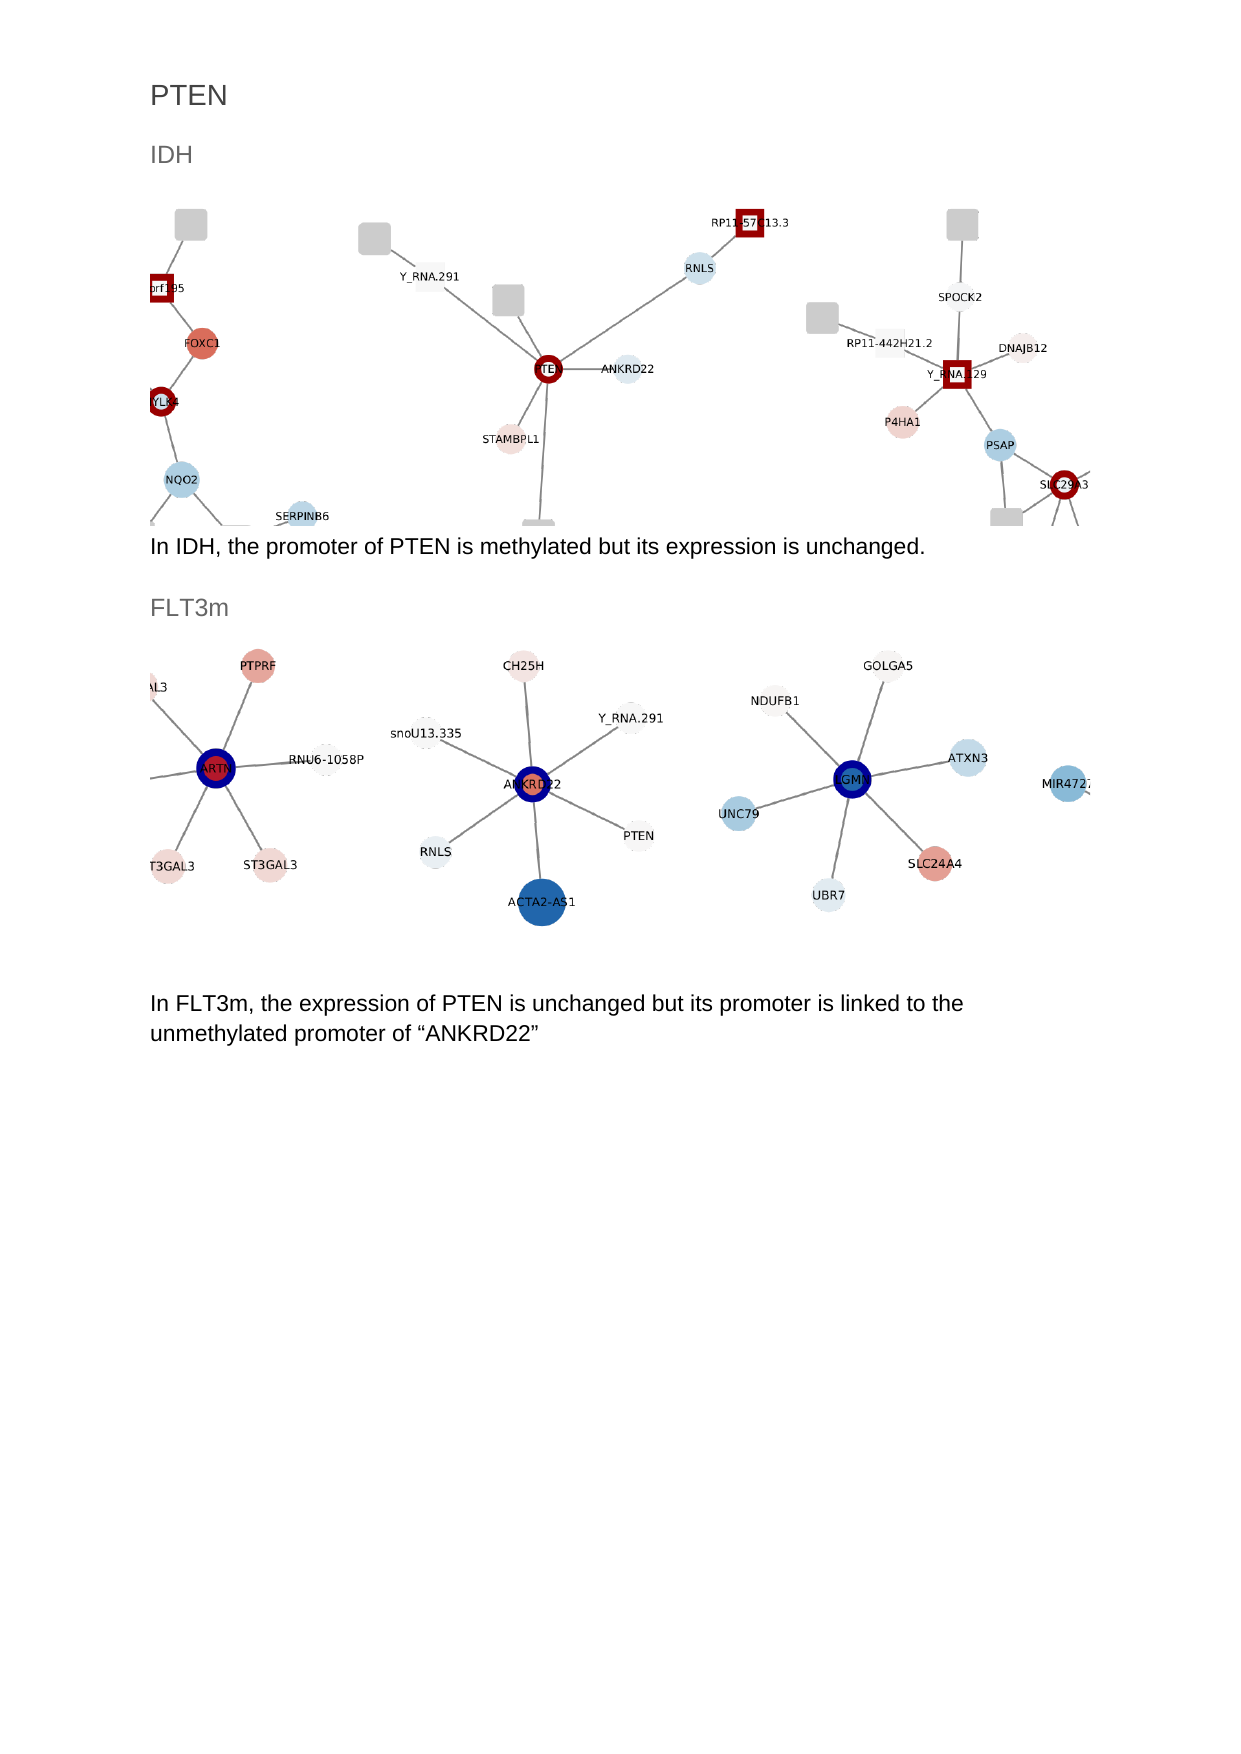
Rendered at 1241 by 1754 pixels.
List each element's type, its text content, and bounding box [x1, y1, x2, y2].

picture [150, 207, 1091, 526]
text In FLT3m, the expression of PTEN is unchanged but its promoter is linked to the unmethylated promoter of “ANKRD22” [150, 990, 1090, 1047]
subtitle FLT3m [150, 593, 1090, 621]
picture [150, 629, 1091, 948]
text In IDH, the promoter of PTEN is methylated but its expression is unchanged. [150, 526, 1090, 559]
subtitle PTEN [150, 78, 1090, 111]
subtitle IDH [150, 140, 1090, 169]
